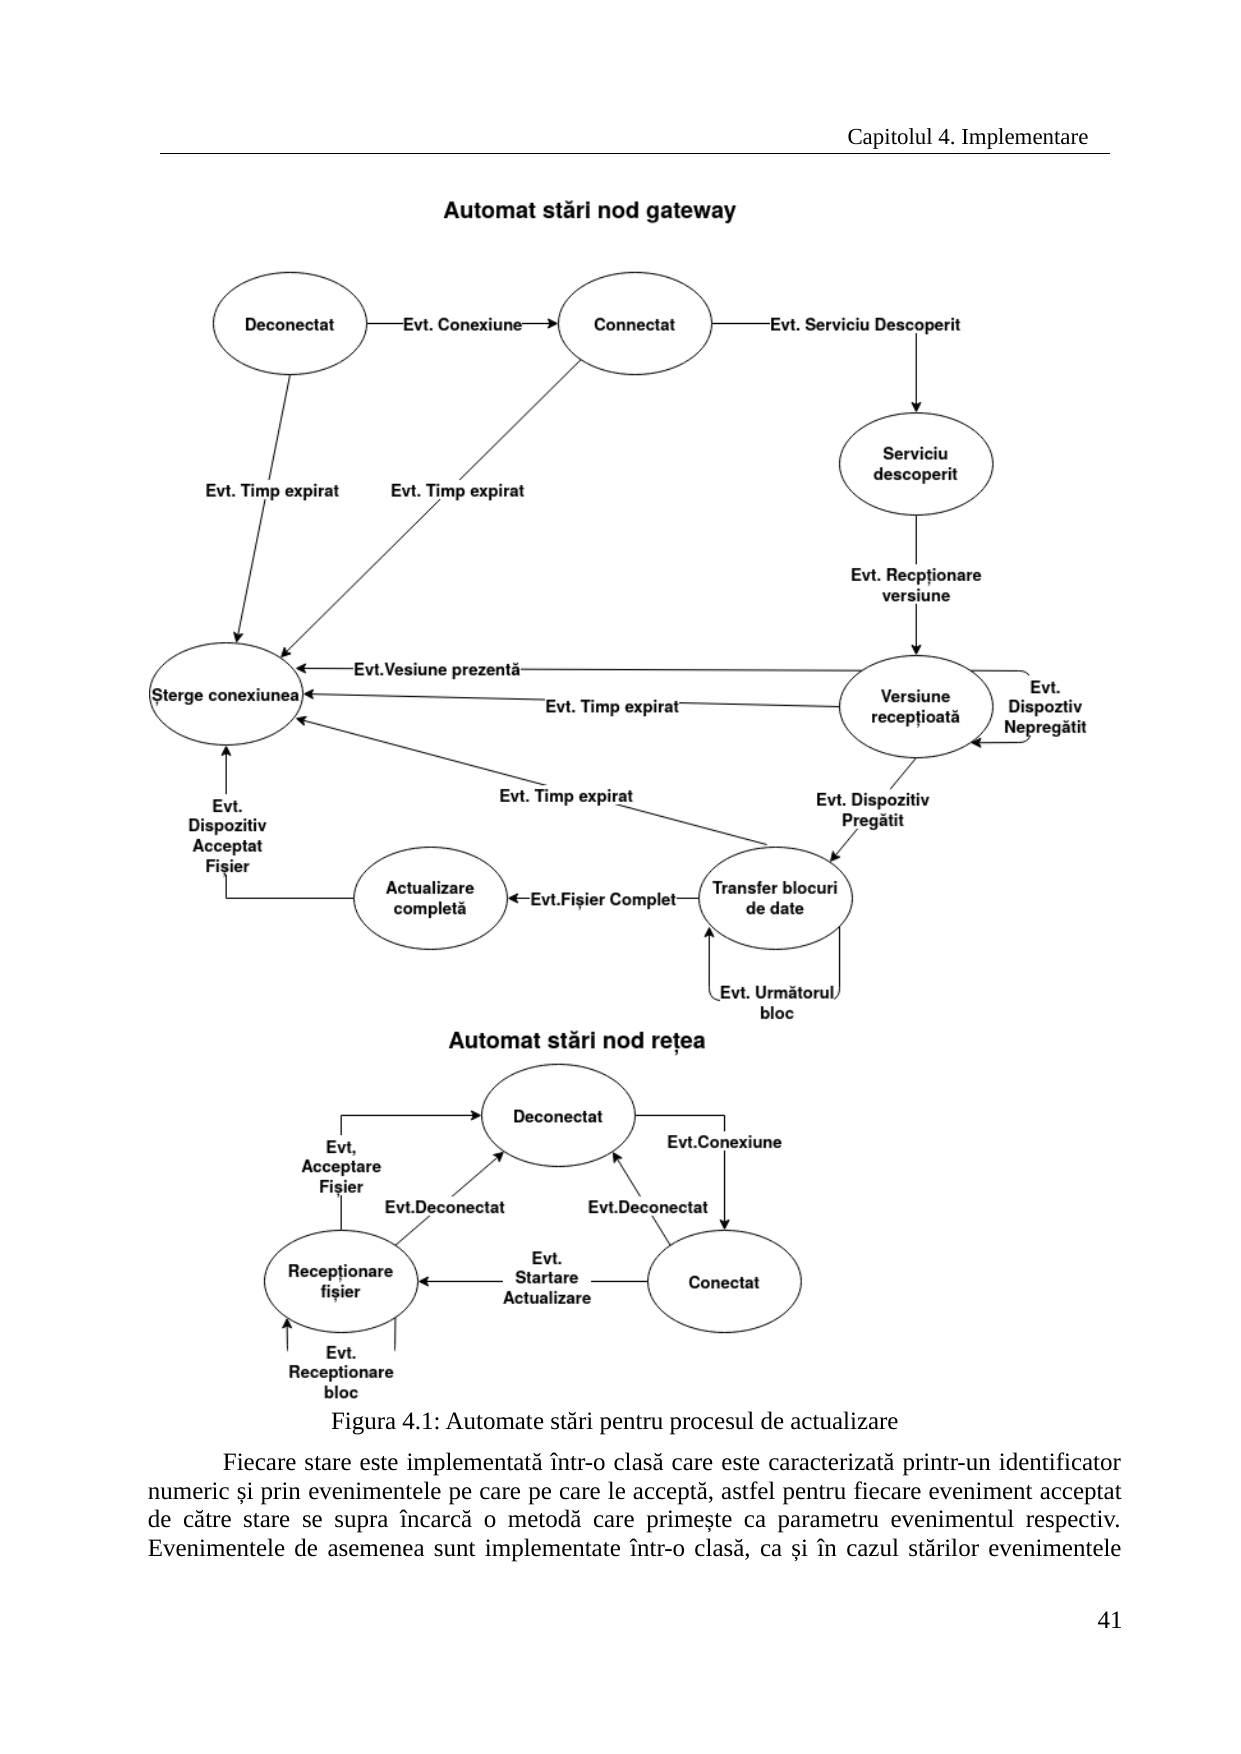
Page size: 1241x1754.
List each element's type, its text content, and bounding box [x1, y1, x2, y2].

picture [149, 194, 1087, 1401]
text Figura 4.1: Automate stări pentru procesul de actualizare [149, 1401, 1086, 1435]
text Fiecare stare este implementată într-o clasă care este caracterizată printr-un identificator numeric și prin evenimentele pe care pe care le acceptă, astfel pentru fiecare eveniment acceptat de către stare se supra încarcă o metodă care primește ca parametru evenimentul respectiv. Evenimentele de asemenea sunt implementate într-o clasă, ca și în cazul stărilor evenimentele [148, 183, 1122, 1562]
